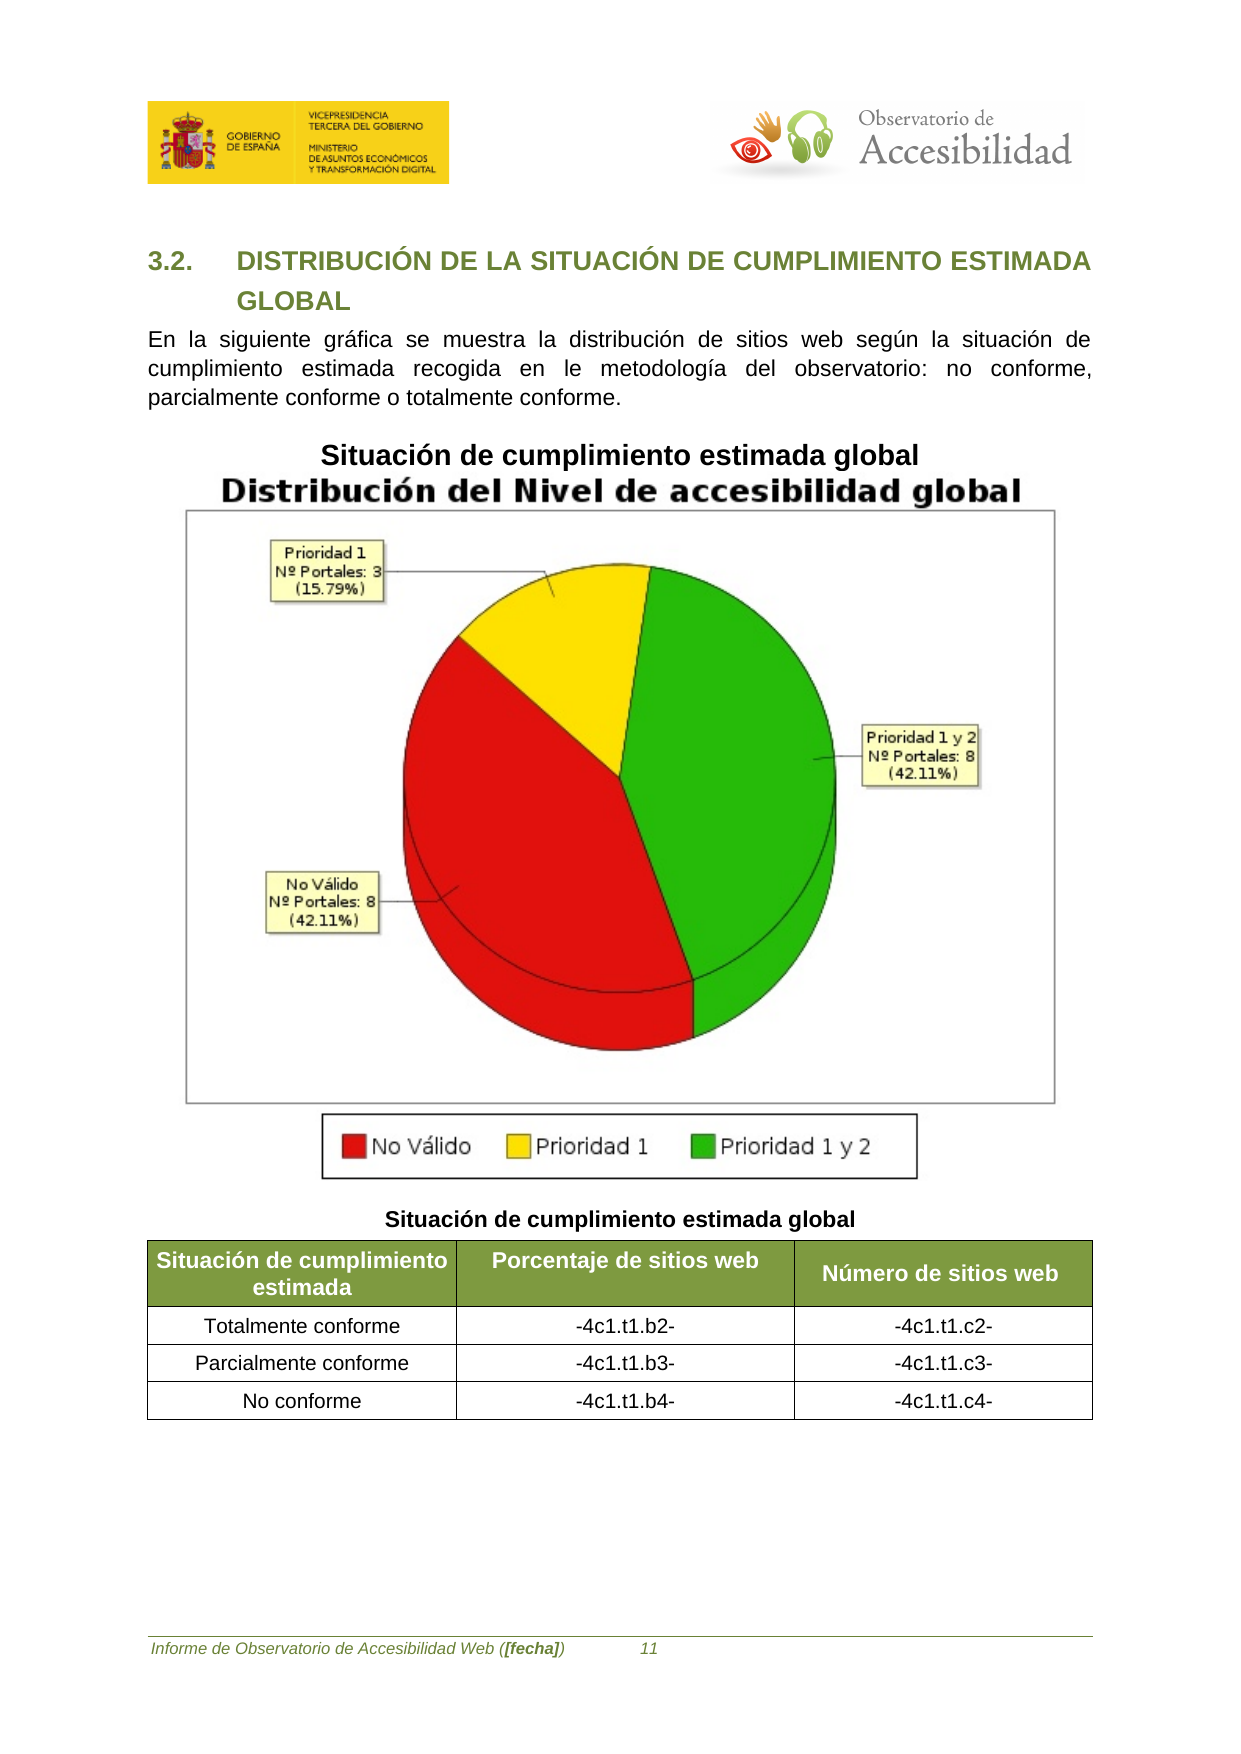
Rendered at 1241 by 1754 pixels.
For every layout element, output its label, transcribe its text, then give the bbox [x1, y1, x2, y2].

table_header Número de sitios web [795, 1241, 1092, 1306]
table_cell No conforme [148, 1382, 456, 1419]
table_cell -4c1.t1.c3- [795, 1345, 1092, 1381]
table_header Porcentaje de sitios web [457, 1241, 794, 1306]
picture [178, 471, 1062, 1181]
subtitle Distribución de la Situación de cumplimiento estimada global [148, 245, 1092, 317]
table_cell -4c1.t1.c4- [795, 1382, 1092, 1419]
table_cell Totalmente conforme [148, 1307, 456, 1344]
text Situación de cumplimiento estimada global [148, 438, 1092, 471]
table_cell -4c1.t1.b2- [457, 1307, 794, 1344]
table_cell Parcialmente conforme [148, 1345, 456, 1381]
picture [147, 101, 450, 184]
table_cell -4c1.t1.c2- [795, 1307, 1092, 1344]
text En la siguiente gráfica se muestra la distribución de sitios web según la situación de cumplimiento estimada recogida en le metodología del observatorio: no conforme, parcialmente conforme o totalmente conforme. [148, 326, 1092, 410]
text Situación de cumplimiento estimada global [148, 1206, 1092, 1232]
table_header Situación de cumplimiento estimada [148, 1241, 456, 1306]
table_cell -4c1.t1.b3- [457, 1345, 794, 1381]
table_cell -4c1.t1.b4- [457, 1382, 794, 1419]
picture [710, 101, 1086, 184]
